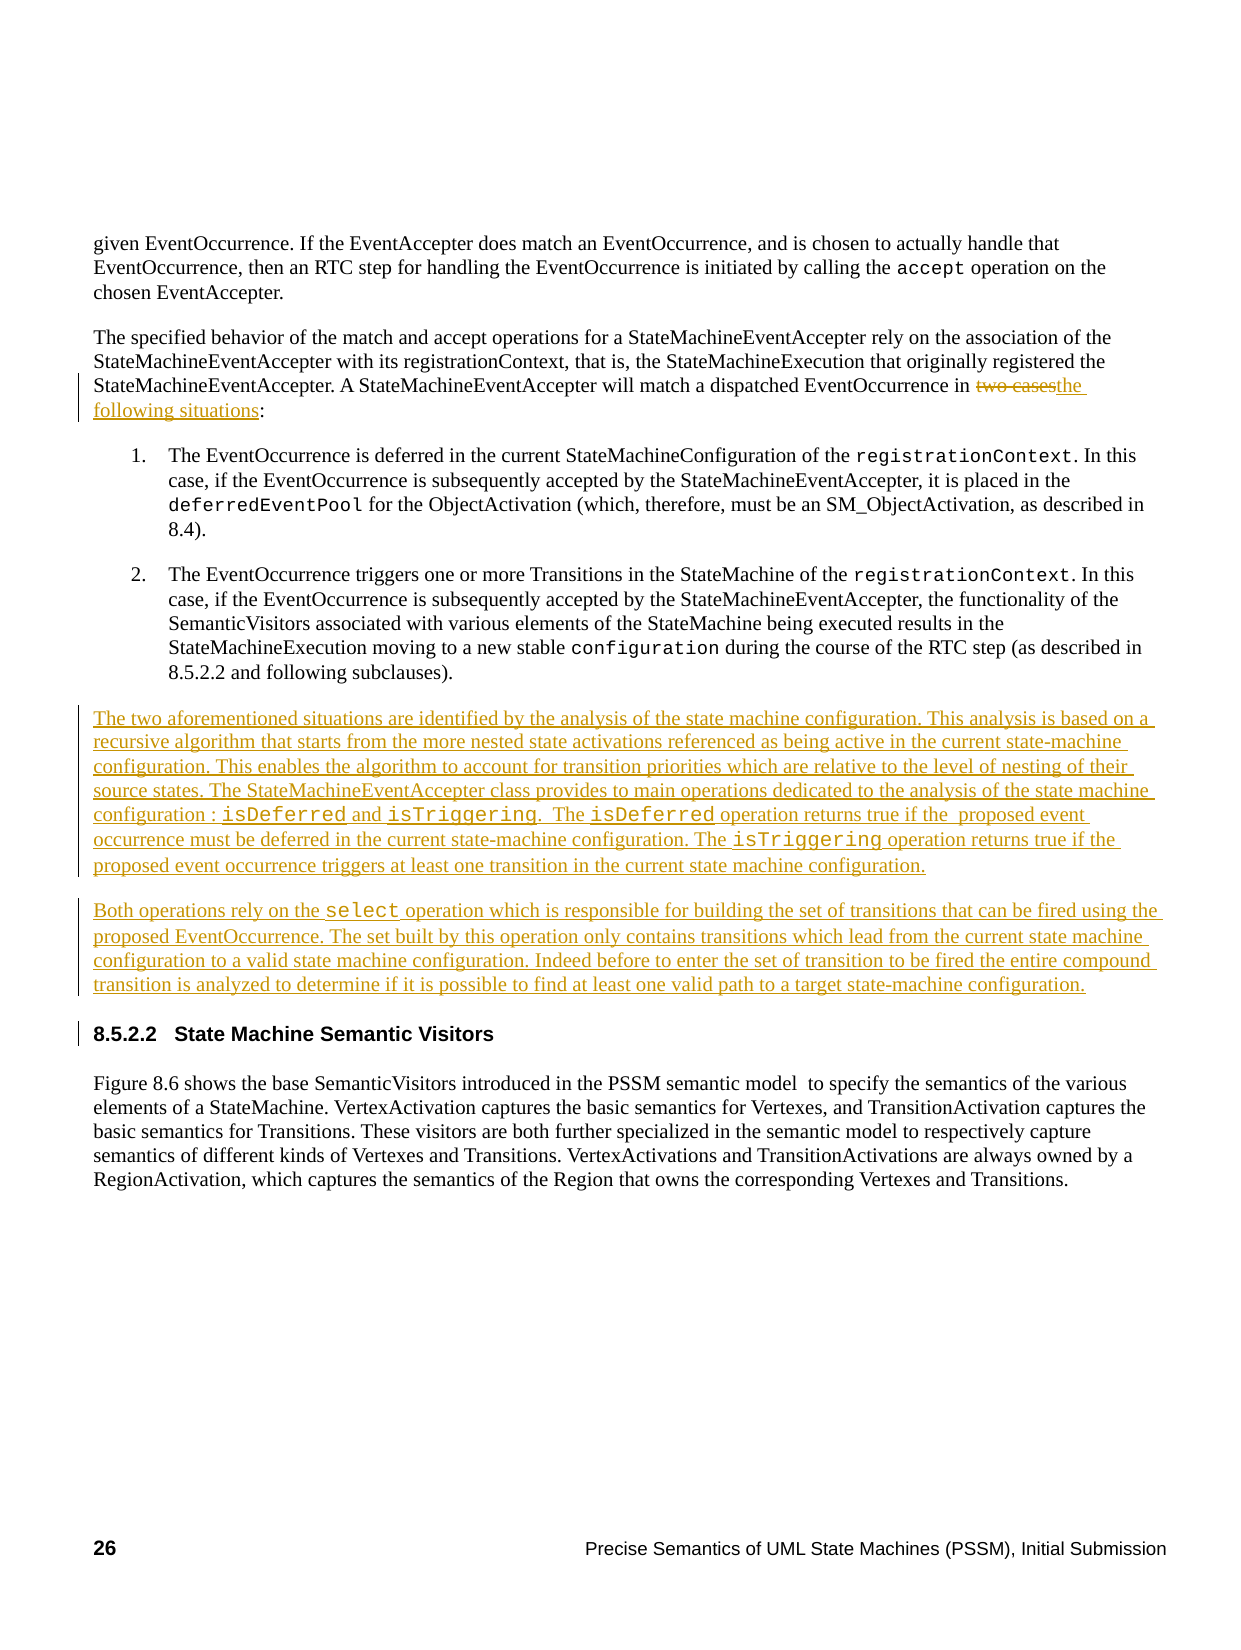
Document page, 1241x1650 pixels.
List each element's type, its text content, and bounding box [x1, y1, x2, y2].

text The specified behavior of the match and accept operations for a StateMachineEventAccepter rely on the association of the StateMachineEventAccepter with its registrationContext, that is, the StateMachineExecution that originally registered the StateMachineEventAccepter. A StateMachineEventAccepter will match a dispatched EventOccurrence in the following situations: [93, 325, 1164, 422]
subtitle State Machine Semantic Visitors [93, 1021, 1164, 1046]
list The EventOccurrence is deferred in the current StateMachineConfiguration of the registrationContext. In this case, if the EventOccurrence is subsequently accepted by the StateMachineEventAccepter, it is placed in the deferredEventPool for the ObjectActivation (which, therefore, must be an SM_ObjectActivation, as described in 8.4). [131, 443, 1164, 541]
text given EventOccurrence. If the EventAccepter does match an EventOccurrence, and is chosen to actually handle that EventOccurrence, then an RTC step for handling the EventOccurrence is initiated by calling the accept operation on the chosen EventAccepter. [93, 231, 1164, 304]
text Both operations rely on the select operation which is responsible for building the set of transitions that can be fired using the proposed EventOccurrence. The set built by this operation only contains transitions which lead from the current state machine configuration to a valid state machine configuration. Indeed before to enter the set of transition to be fired the entire compound transition is analyzed to determine if it is possible to find at least one valid path to a target state-machine configuration. [93, 898, 1164, 996]
list The EventOccurrence triggers one or more Transitions in the StateMachine of the registrationContext. In this case, if the EventOccurrence is subsequently accepted by the StateMachineEventAccepter, the functionality of the SemanticVisitors associated with various elements of the StateMachine being executed results in the StateMachineExecution moving to a new stable configuration during the course of the RTC step (as described in 8.5.2.2 and following subclauses). [131, 562, 1164, 684]
text The two aforementioned situations are identified by the analysis of the state machine configuration. This analysis is based on a recursive algorithm that starts from the more nested state activations referenced as being active in the current state-machine configuration. This enables the algorithm to account for transition priorities which are relative to the level of nesting of their source states. The StateMachineEventAccepter class provides to main operations dedicated to the analysis of the state machine configuration : isDeferred and isTriggering. The isDeferred operation returns true if the proposed event occurrence must be deferred in the current state-machine configuration. The isTriggering operation returns true if the proposed event occurrence triggers at least one transition in the current state machine configuration. [93, 705, 1164, 877]
text Figure 8.6 shows the base SemanticVisitors introduced in the PSSM semantic model to specify the semantics of the various elements of a StateMachine. VertexActivation captures the basic semantics for Vertexes, and TransitionActivation captures the basic semantics for Transitions. These visitors are both further specialized in the semantic model to respectively capture semantics of different kinds of Vertexes and Transitions. VertexActivations and TransitionActivations are always owned by a RegionActivation, which captures the semantics of the Region that owns the corresponding Vertexes and Transitions. [93, 1071, 1164, 1191]
